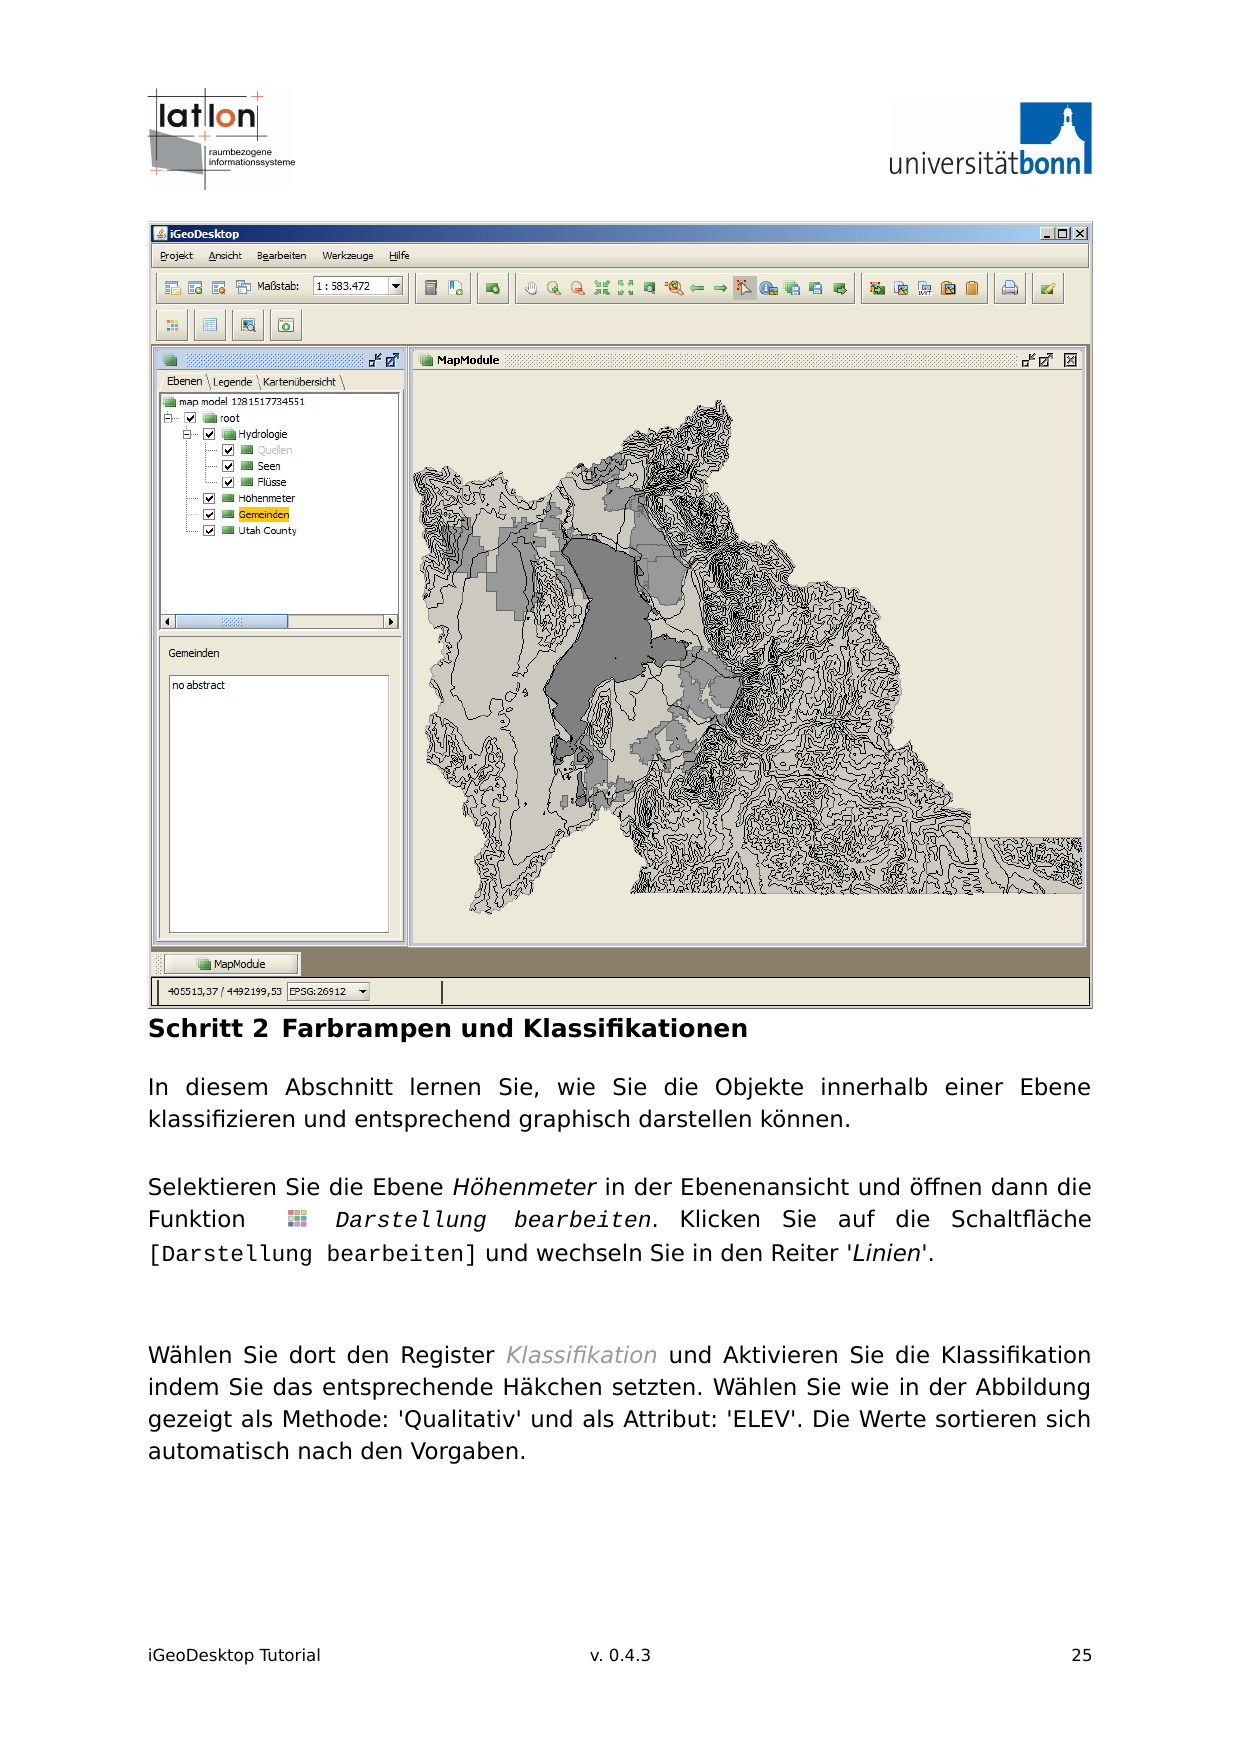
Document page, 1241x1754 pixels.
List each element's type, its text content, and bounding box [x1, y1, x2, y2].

subtitle Farbrampen und Klassifikationen [148, 1009, 1092, 1044]
picture [147, 221, 1093, 1009]
text Wählen Sie dort den Register Klassifikation und Aktivieren Sie die Klassifikation indem Sie das entsprechende Häkchen setzten. Wählen Sie wie in der Abbildung gezeigt als Methode: 'Qualitativ' und als Attribut: 'ELEV'. Die Werte sortieren sich automatisch nach den Vorgaben. [148, 1310, 1092, 1465]
picture [147, 88, 295, 190]
picture [889, 102, 1093, 174]
picture [287, 1210, 308, 1228]
text In diesem Abschnitt lernen Sie, wie Sie die Objekte innerhalb einer Ebene klassifizieren und entsprechend graphisch darstellen können. [148, 1074, 1092, 1132]
text Selektieren Sie die Ebene Höhenmeter in der Ebenenansicht und öffnen dann die Funktion Darstellung bearbeiten. Klicken Sie auf die Schaltfläche [Darstellung bearbeiten] und wechseln Sie in den Reiter 'Linien'. [148, 1174, 1092, 1268]
